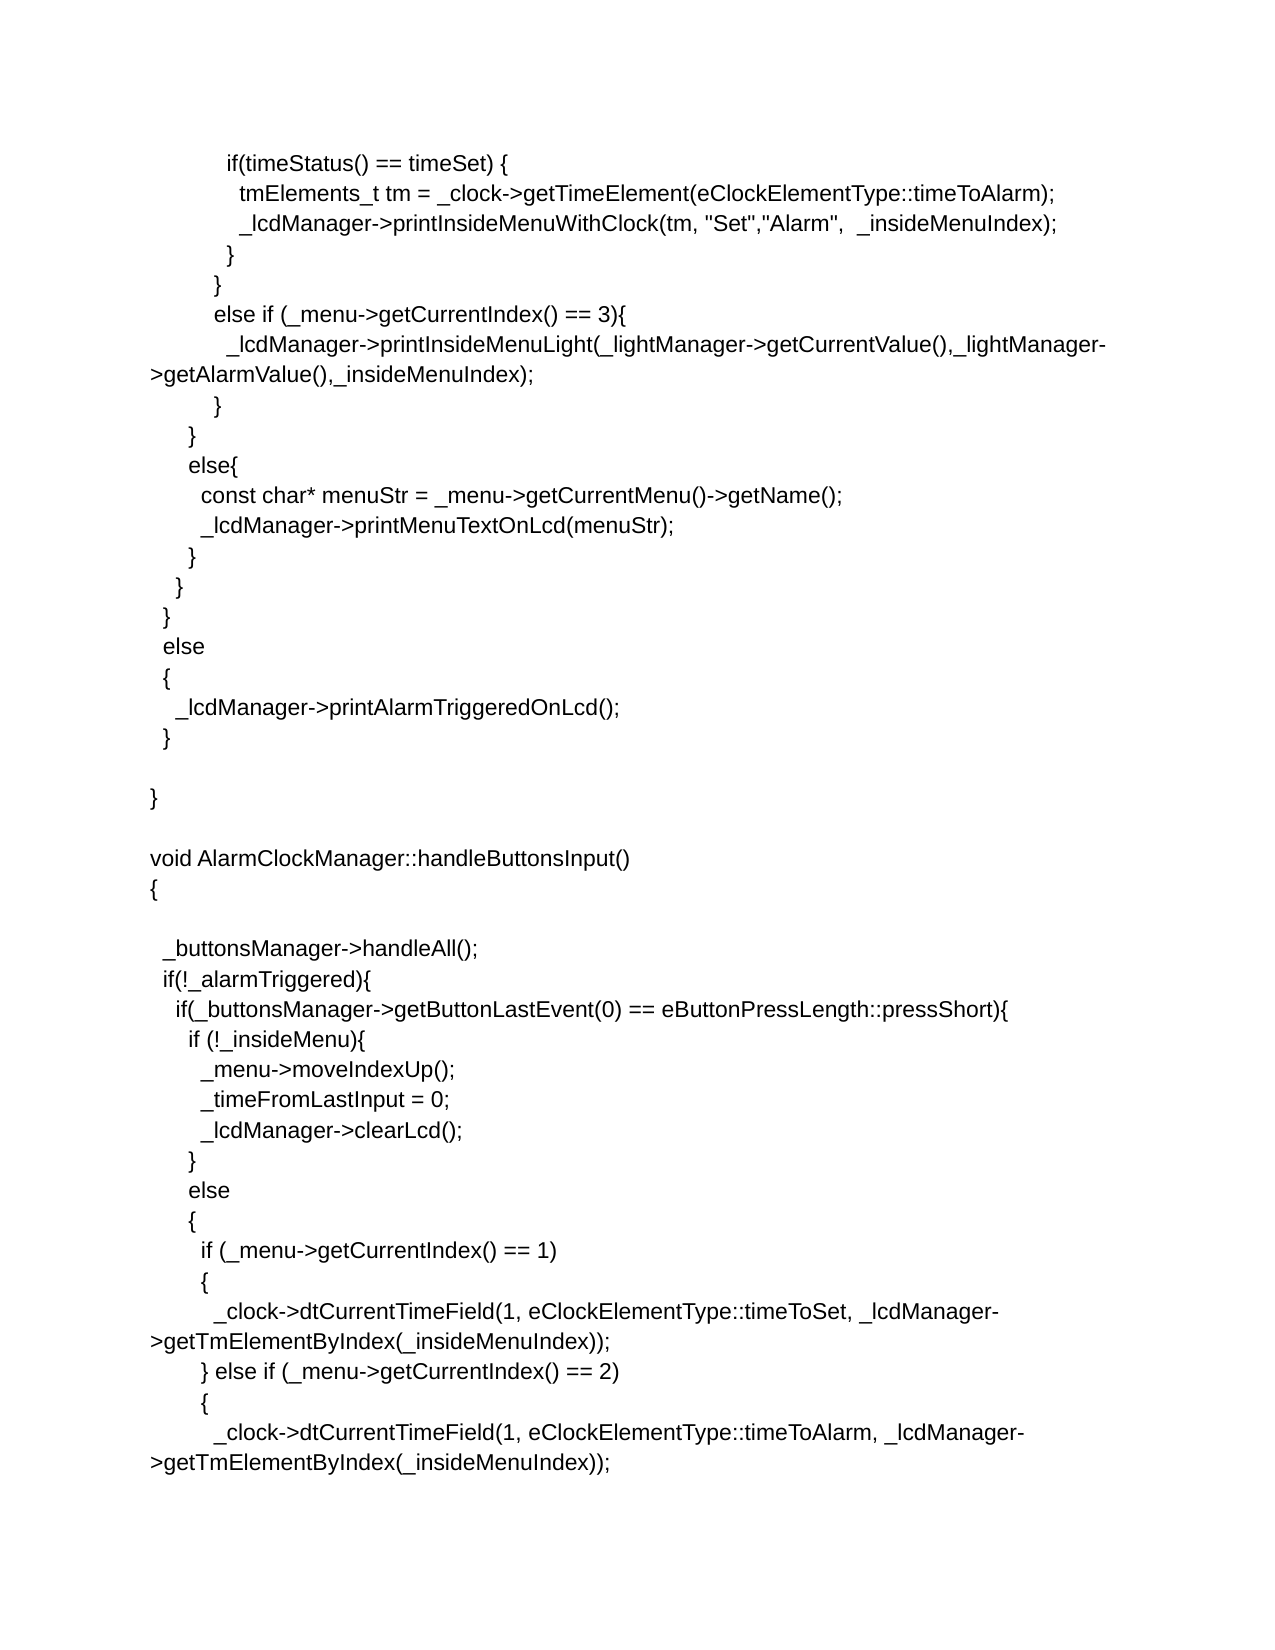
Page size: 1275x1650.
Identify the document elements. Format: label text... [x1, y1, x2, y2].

text { [150, 1268, 1125, 1294]
text _clock->dtCurrentTimeField(1, eClockElementType::timeToAlarm, _lcdManager->getTmElementByIndex(_insideMenuIndex)); [150, 1419, 1125, 1475]
text if (!_insideMenu){ [150, 1026, 1125, 1052]
text } [150, 422, 1125, 448]
text _lcdManager->clearLcd(); [150, 1117, 1125, 1143]
text } [150, 271, 1125, 297]
text _buttonsManager->handleAll(); [150, 935, 1125, 962]
text else{ [150, 452, 1125, 478]
text tmElements_t tm = _clock->getTimeElement(eClockElementType::timeToAlarm); [150, 180, 1125, 207]
text } [150, 573, 1125, 599]
text _lcdManager->printInsideMenuLight(_lightManager->getCurrentValue(),_lightManager->getAlarmValue(),_insideMenuIndex); [150, 331, 1125, 388]
text _timeFromLastInput = 0; [150, 1086, 1125, 1113]
text _clock->dtCurrentTimeField(1, eClockElementType::timeToSet, _lcdManager->getTmElementByIndex(_insideMenuIndex)); [150, 1298, 1125, 1354]
text { [150, 663, 1125, 690]
text _lcdManager->printAlarmTriggeredOnLcd(); [150, 694, 1125, 720]
text } [150, 784, 1125, 811]
text _menu->moveIndexUp(); [150, 1056, 1125, 1083]
text } [150, 543, 1125, 569]
text _lcdManager->printInsideMenuWithClock(tm, "Set","Alarm", _insideMenuIndex); [150, 210, 1125, 237]
text } else if (_menu->getCurrentIndex() == 2) [150, 1358, 1125, 1385]
text } [150, 603, 1125, 629]
text } [150, 392, 1125, 418]
text { [150, 1207, 1125, 1234]
text if(timeStatus() == timeSet) { [150, 150, 1125, 176]
text void AlarmClockManager::handleButtonsInput() [150, 845, 1125, 871]
text if (_menu->getCurrentIndex() == 1) [150, 1237, 1125, 1264]
text else if (_menu->getCurrentIndex() == 3){ [150, 301, 1125, 327]
text { [150, 875, 1125, 901]
text else [150, 1177, 1125, 1203]
text } [150, 724, 1125, 750]
text else [150, 633, 1125, 660]
text _lcdManager->printMenuTextOnLcd(menuStr); [150, 512, 1125, 539]
text { [150, 1388, 1125, 1415]
text if(_buttonsManager->getButtonLastEvent(0) == eButtonPressLength::pressShort){ [150, 996, 1125, 1022]
text const char* menuStr = _menu->getCurrentMenu()->getName(); [150, 482, 1125, 509]
text } [150, 241, 1125, 267]
text if(!_alarmTriggered){ [150, 966, 1125, 992]
text } [150, 1147, 1125, 1173]
